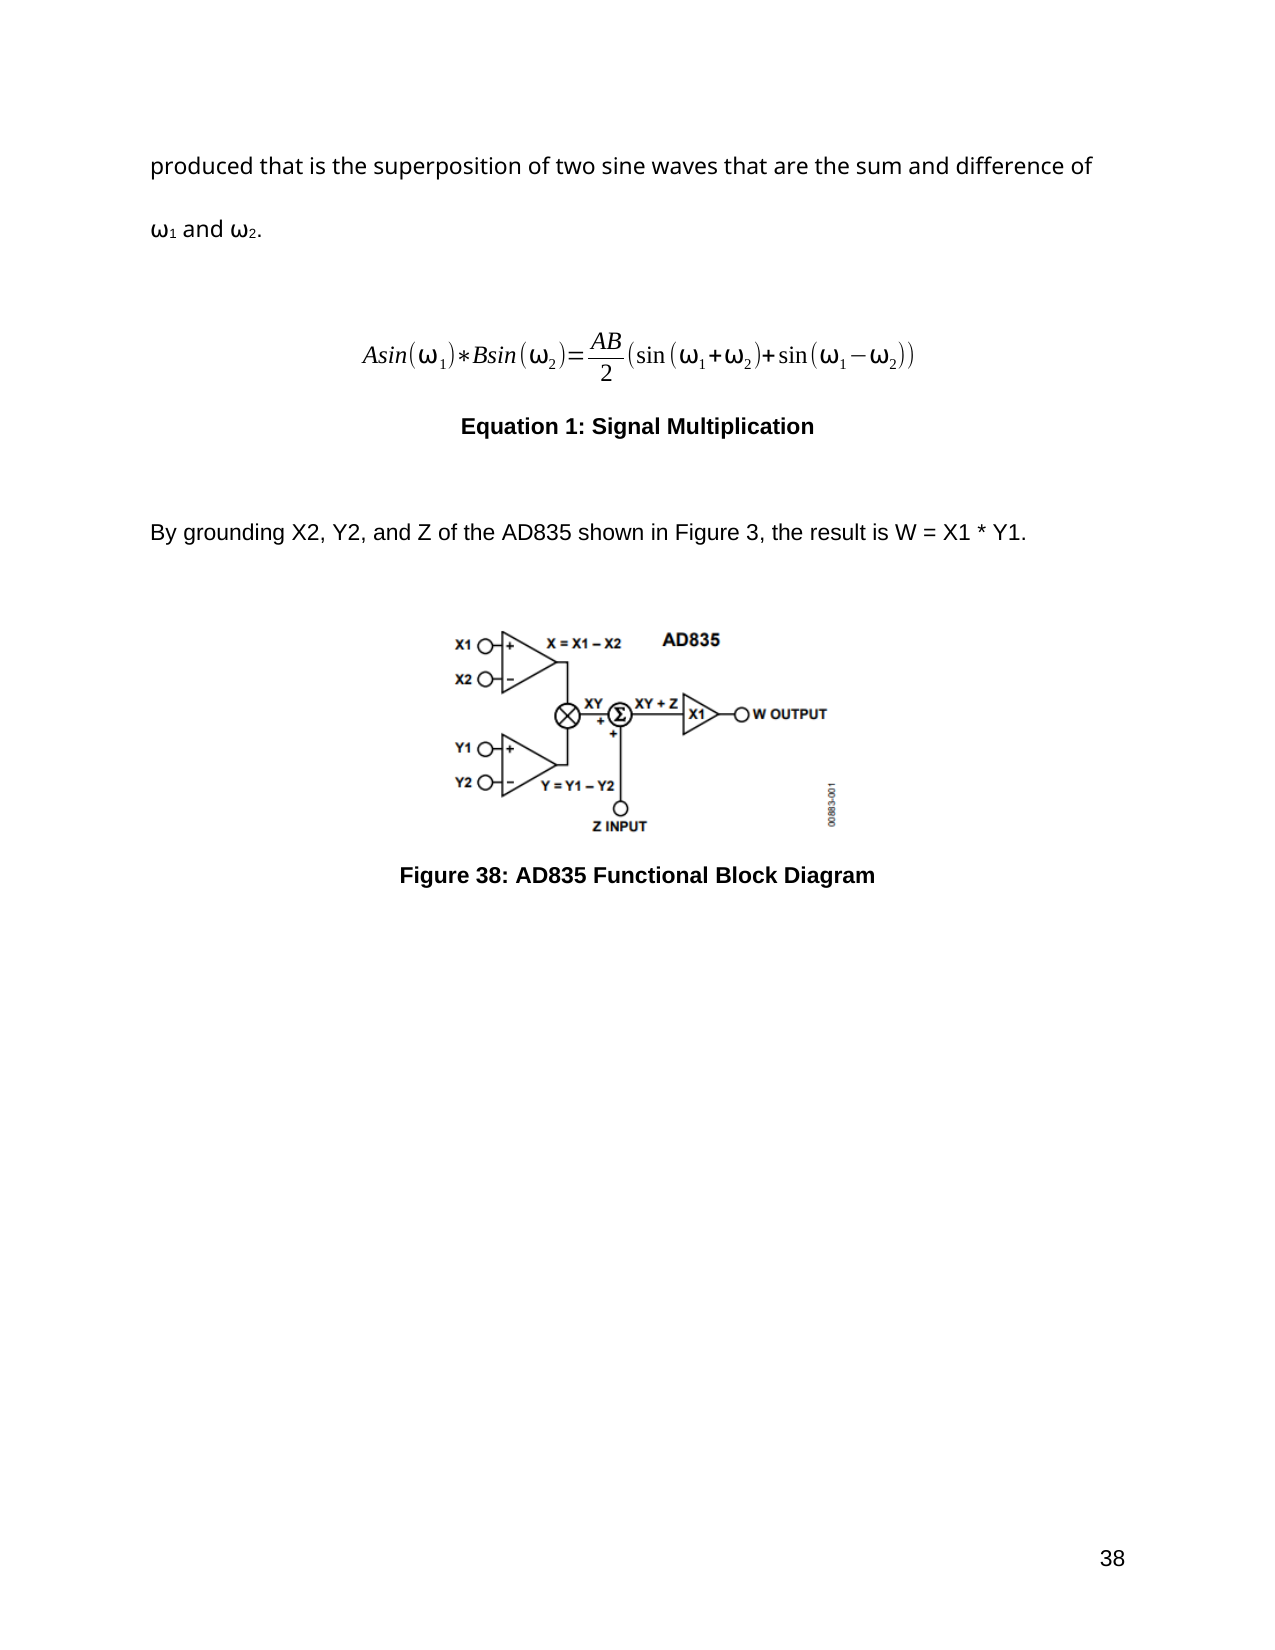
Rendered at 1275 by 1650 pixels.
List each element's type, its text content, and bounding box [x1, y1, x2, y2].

text By grounding X2, Y2, and Z of the AD835 shown in Figure 3, the result is W = X1 * Y1. [150, 518, 1125, 545]
text Equation 1: Signal Multiplication [150, 413, 1125, 439]
text Figure 38: AD835 Functional Block Diagram [150, 862, 1125, 889]
picture [432, 623, 843, 836]
text produced that is the superposition of two sine waves that are the sum and difference of ⍵1 and ⍵2. [150, 150, 1125, 244]
